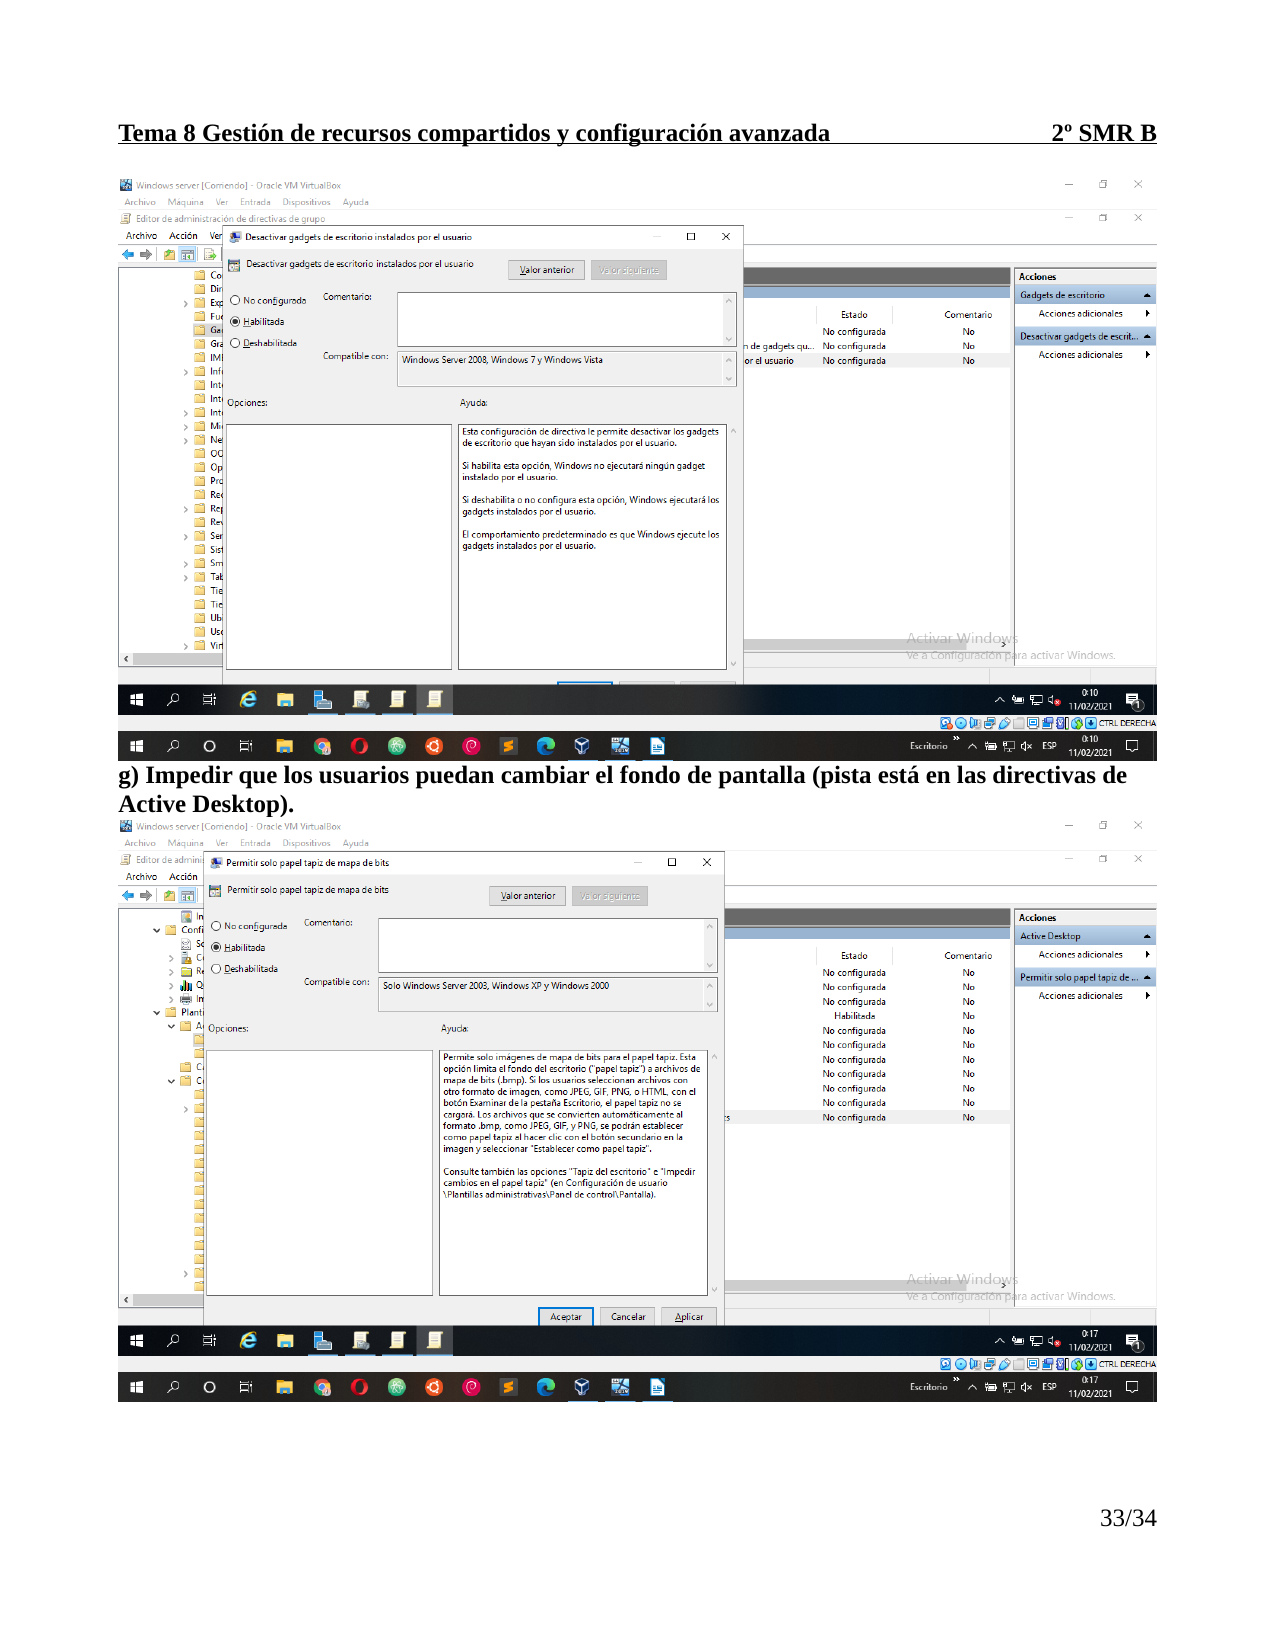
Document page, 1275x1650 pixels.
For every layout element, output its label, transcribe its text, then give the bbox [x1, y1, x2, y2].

text g) Impedir que los usuarios puedan cambiar el fondo de pantalla (pista está en las directivas de Active Desktop). [118, 761, 1157, 817]
picture [118, 817, 1157, 1402]
picture [118, 176, 1157, 761]
